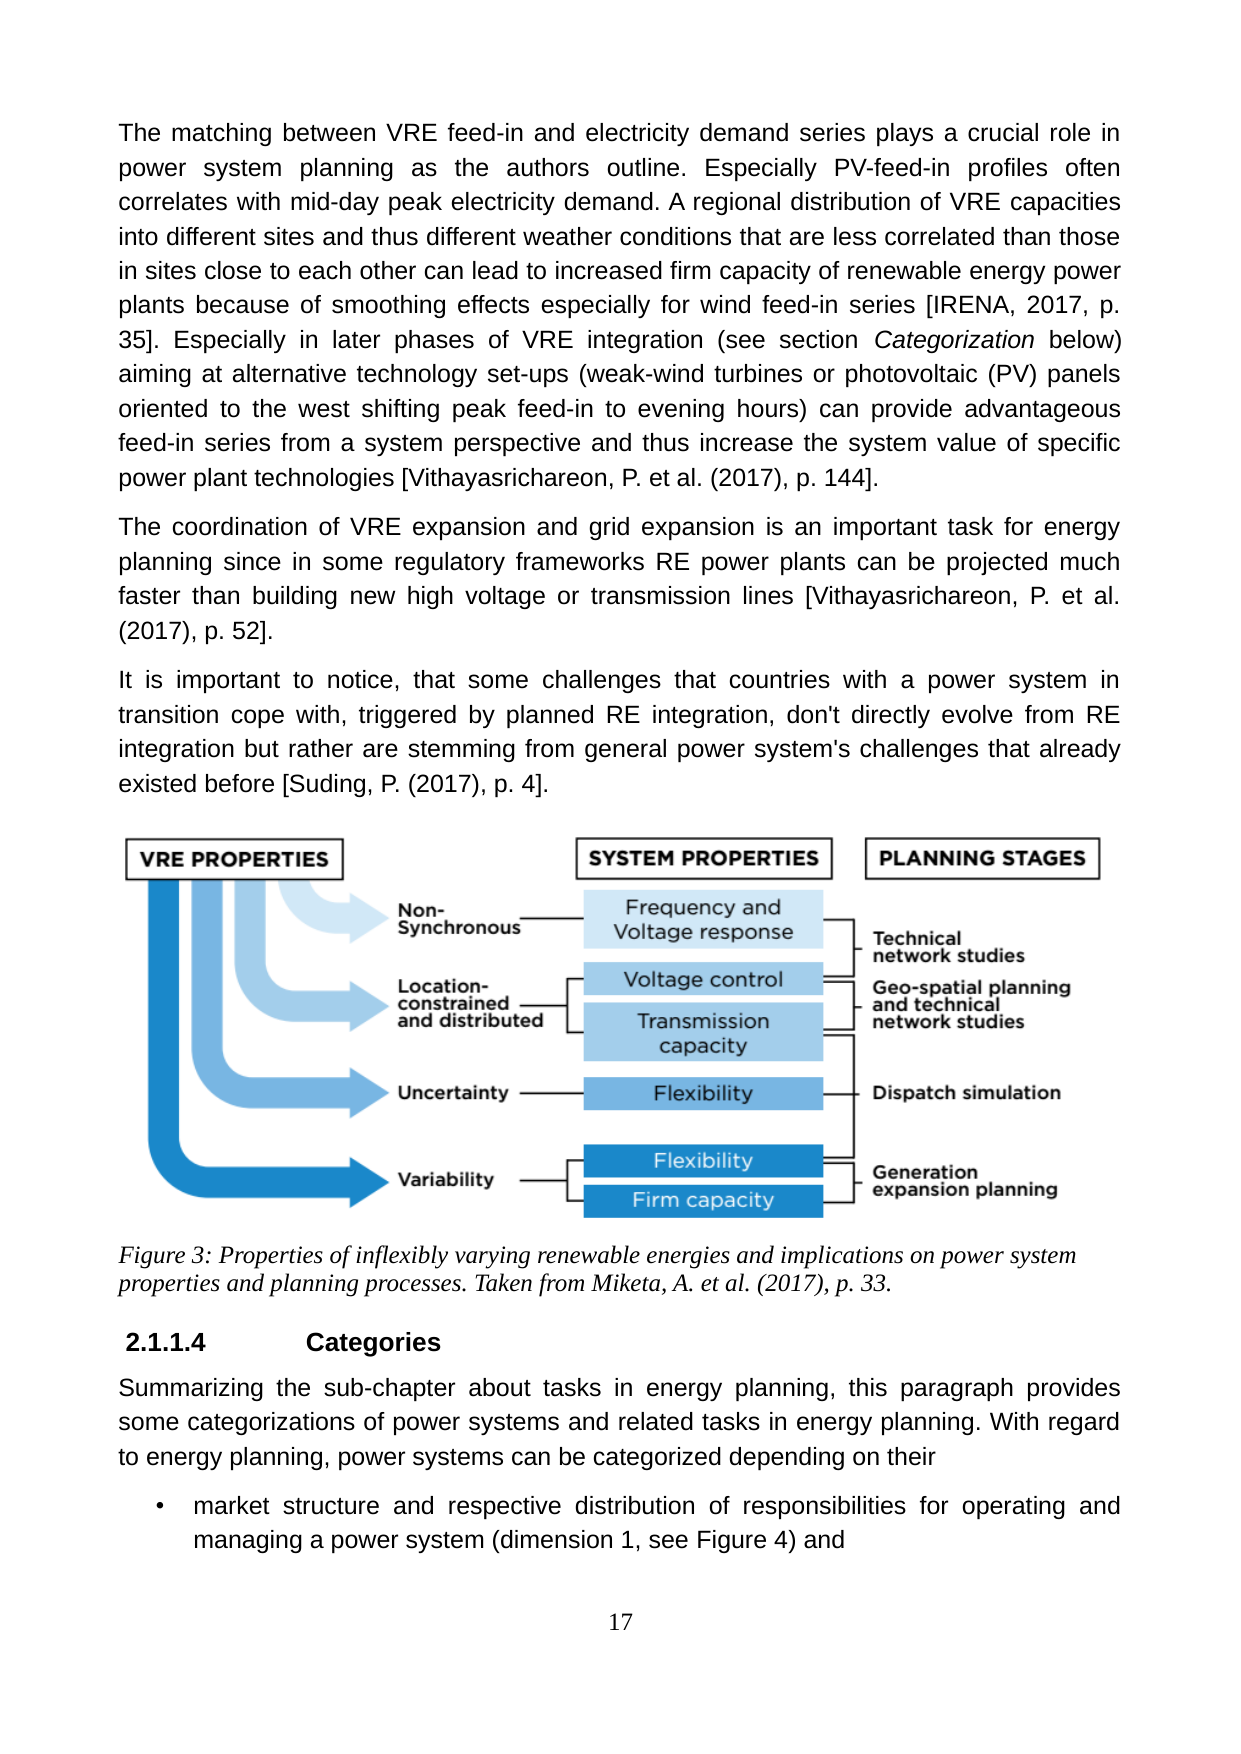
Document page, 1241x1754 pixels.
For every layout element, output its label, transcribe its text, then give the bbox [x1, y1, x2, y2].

list Figure 3: Properties of inflexibly varying renewable energies and implications on power system properties and planning processes. Taken from Miketa, A. et al. (2017), p. 33. [118, 1240, 1122, 1297]
list market structure and respective distribution of responsibilities for operating and managing a power system (dimension 1, see Figure 4) and [156, 1491, 1122, 1554]
subtitle Categories [118, 1297, 1122, 1357]
picture [118, 830, 1123, 1240]
subtitle [118, 818, 1122, 830]
text Summarizing the sub-chapter about tasks in energy planning, this paragraph provides some categorizations of power systems and related tasks in energy planning. With regard to energy planning, power systems can be categorized depending on their [118, 1372, 1122, 1470]
text The matching between VRE feed-in and electricity demand series plays a crucial role in power system planning as the authors outline. Especially PV-feed-in profiles often correlates with mid-day peak electricity demand. A regional distribution of VRE capacities into different sites and thus different weather conditions that are less correlated than those in sites close to each other can lead to increased firm capacity of renewable energy power plants because of smoothing effects especially for wind feed-in series [IRENA, 2017, p. 35]. Especially in later phases of VRE integration (see section Categorization below) aiming at alternative technology set-ups (weak-wind turbines or photovoltaic (PV) panels oriented to the west shifting peak feed-in to evening hours) can provide advantageous feed-in series from a system perspective and thus increase the system value of specific power plant technologies [Vithayasrichareon, P. et al. (2017), p. 144]. [118, 118, 1122, 492]
text It is important to notice, that some challenges that countries with a power system in transition cope with, triggered by planned RE integration, don't directly evolve from RE integration but rather are stemming from general power system's challenges that already existed before [Suding, P. (2017), p. 4]. [118, 665, 1122, 797]
text The coordination of VRE expansion and grid expansion is an important task for energy planning since in some regulatory frameworks RE power plants can be projected much faster than building new high voltage or transmission lines [Vithayasrichareon, P. et al. (2017), p. 52]. [118, 512, 1122, 644]
